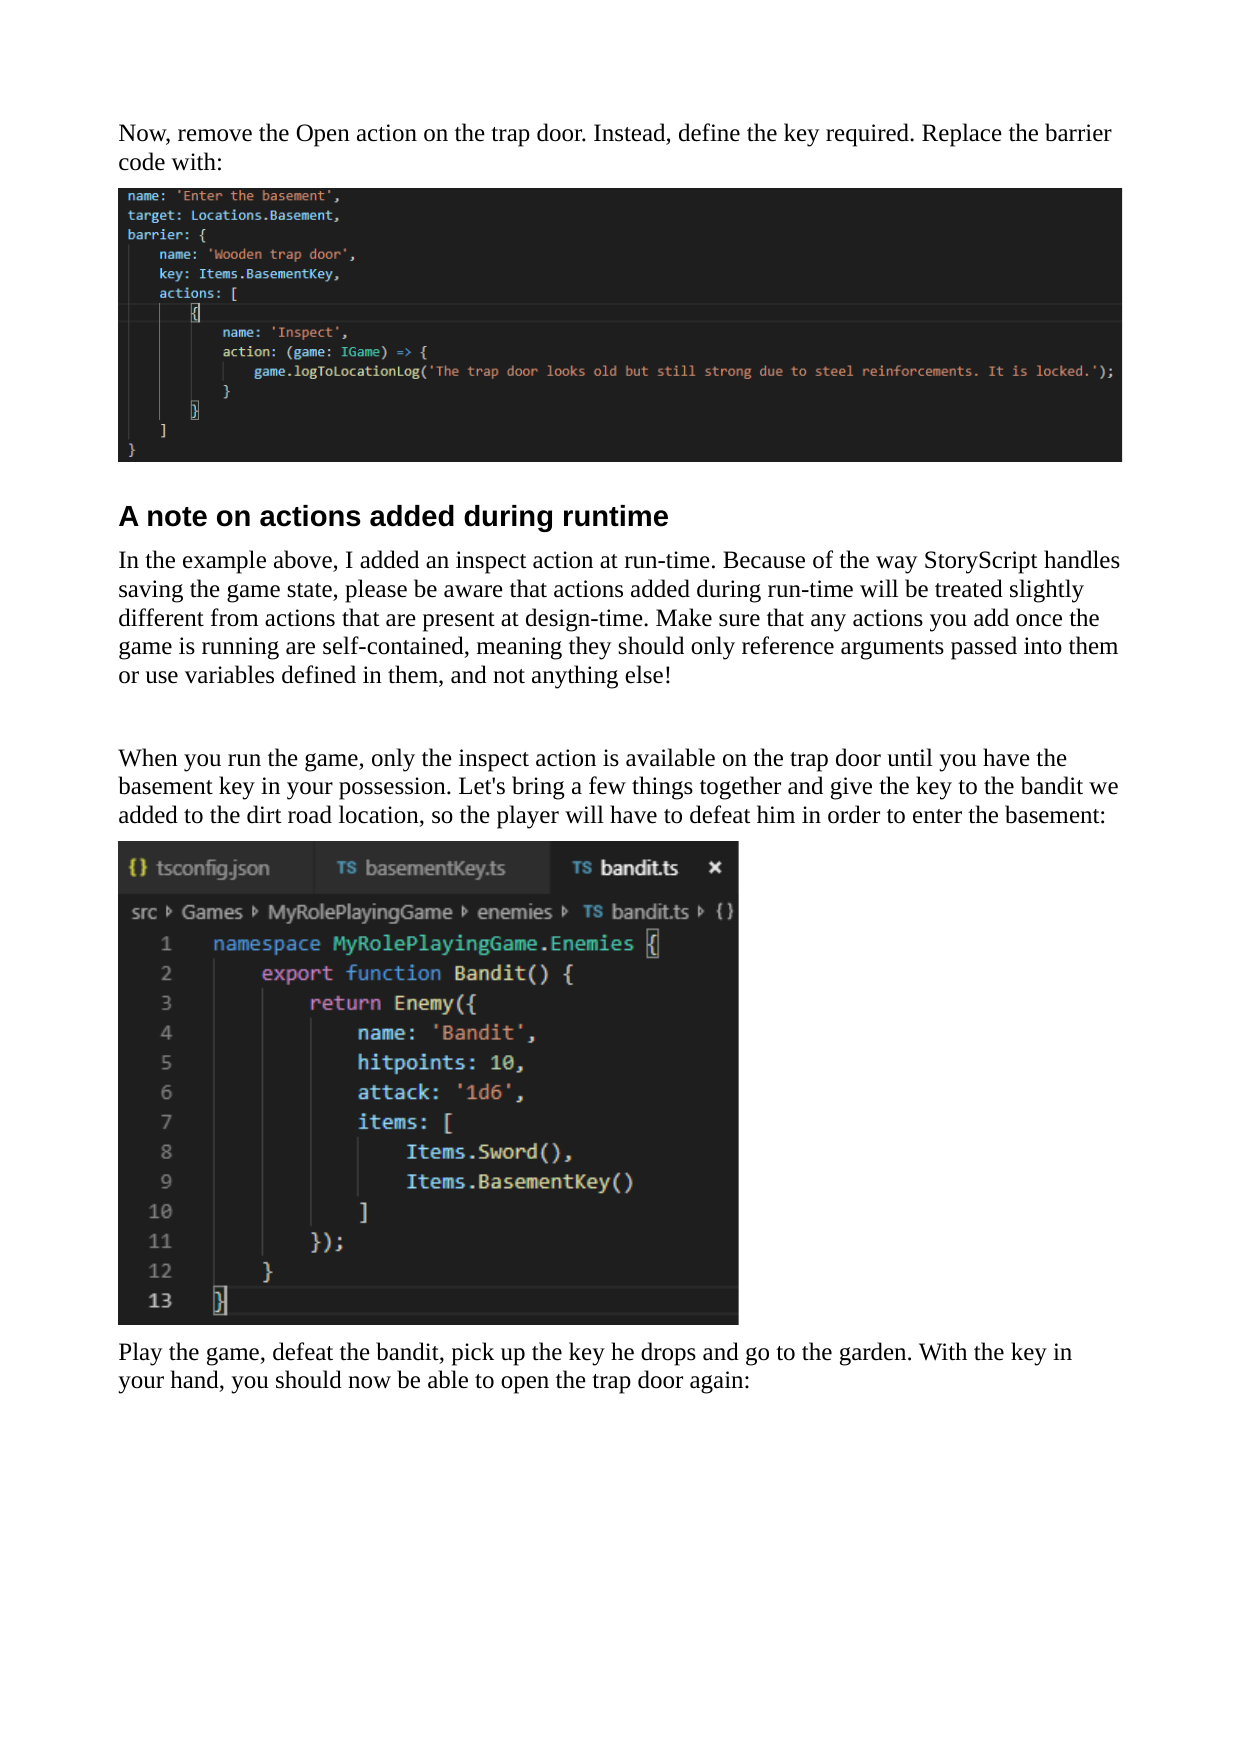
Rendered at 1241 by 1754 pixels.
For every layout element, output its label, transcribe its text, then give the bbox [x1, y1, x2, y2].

subtitle A note on actions added during runtime [118, 499, 1122, 533]
text Now, remove the Open action on the trap door. Instead, define the key required. Replace the barrier code with: [118, 118, 1122, 176]
text Play the game, defeat the bandit, pick up the key he drops and go to the garden. With the key in your hand, you should now be able to open the trap door again: [118, 1337, 1122, 1394]
text In the example above, I added an inspect action at run-time. Because of the way StoryScript handles saving the game state, please be aware that actions added during run-time will be treated slightly different from actions that are present at design-time. Make sure that any actions you add once the game is running are self-contained, meaning they should only reference arguments passed into them or use variables defined in them, and not anything else! [118, 545, 1122, 689]
text When you run the game, only the inspect action is available on the trap door until you have the basement key in your possession. Let's bring a few things together and give the key to the bandit we added to the dirt road location, so the player will have to defeat him in order to enter the basement: [118, 743, 1122, 829]
